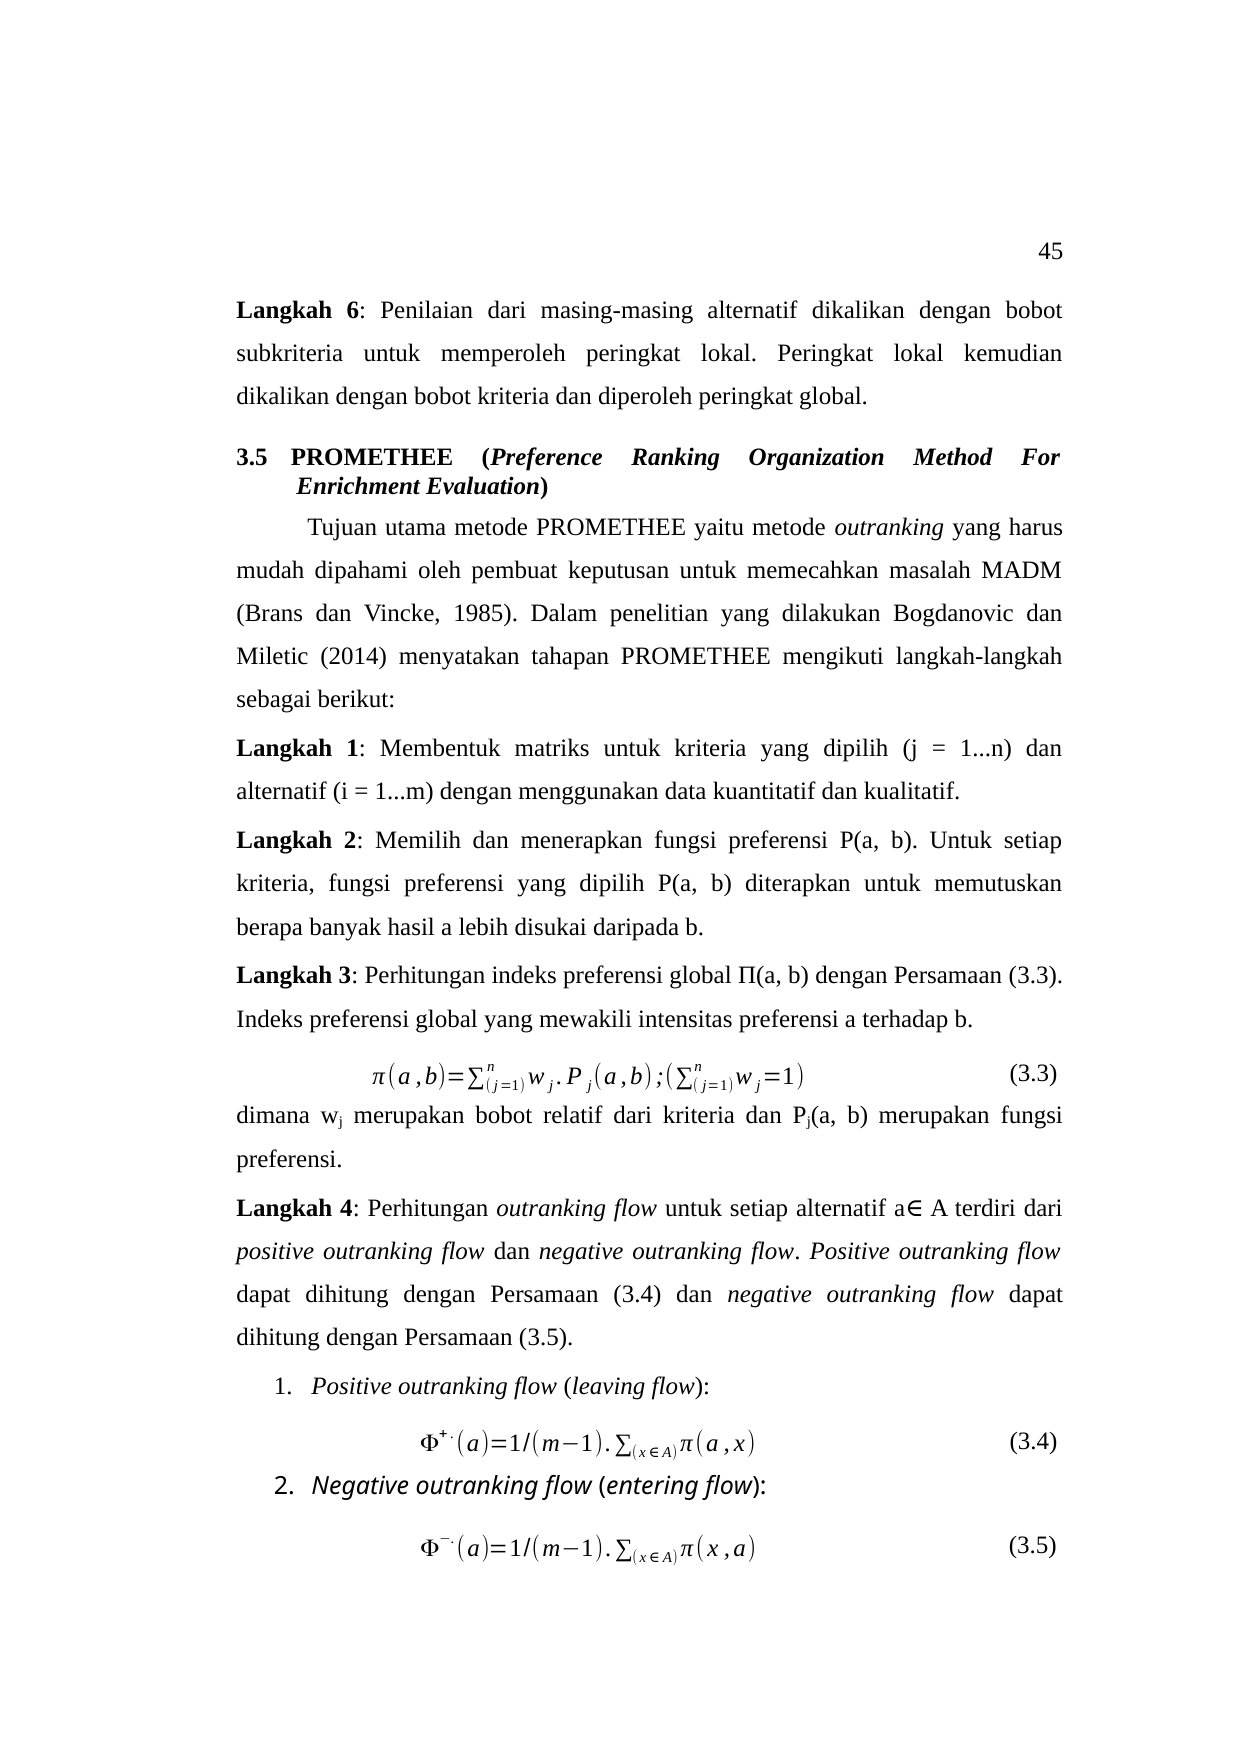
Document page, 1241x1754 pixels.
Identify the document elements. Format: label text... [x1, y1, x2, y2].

text dimana wj merupakan bobot relatif dari kriteria dan Pj(a, b) merupakan fungsi preferensi. [236, 1101, 1063, 1172]
text Langkah 1: Membentuk matriks untuk kriteria yang dipilih (j = 1...n) dan alternatif (i = 1...m) dengan menggunakan data kuantitatif dan kualitatif. [236, 733, 1063, 805]
text Langkah 2: Memilih dan menerapkan fungsi preferensi P(a, b). Untuk setiap kriteria, fungsi preferensi yang dipilih P(a, b) diterapkan untuk memutuskan berapa banyak hasil a lebih disukai daripada b. [236, 825, 1063, 940]
table_header (3.5) [939, 1525, 1062, 1573]
table_header [237, 1525, 939, 1573]
table_header [236, 1053, 939, 1101]
text Langkah 6: Penilaian dari masing-masing alternatif dikalikan dengan bobot subkriteria untuk memperoleh peringkat lokal. Peringkat lokal kemudian dikalikan dengan bobot kriteria dan diperoleh peringkat global. [236, 295, 1063, 410]
table_header [236, 1420, 939, 1468]
text Tujuan utama metode PROMETHEE yaitu metode outranking yang harus mudah dipahami oleh pembuat keputusan untuk memecahkan masalah MADM (Brans dan Vincke, 1985). Dalam penelitian yang dilakukan Bogdanovic dan Miletic (2014) menyatakan tahapan PROMETHEE mengikuti langkah-langkah sebagai berikut: [236, 512, 1063, 713]
text Langkah 3: Perhitungan indeks preferensi global Π(a, b) dengan Persamaan (3.3). Indeks preferensi global yang mewakili intensitas preferensi a terhadap b. [236, 961, 1063, 1032]
table_header (3.3) [939, 1053, 1063, 1101]
text Langkah 4: Perhitungan outranking flow untuk setiap alternatif a∈ A terdiri dari positive outranking flow dan negative outranking flow. Positive outranking flow dapat dihitung dengan Persamaan (3.4) dan negative outranking flow dapat dihitung dengan Persamaan (3.5). [236, 1193, 1063, 1351]
list Negative outranking flow (entering flow): [274, 1468, 1063, 1502]
table_header (3.4) [939, 1420, 1063, 1468]
subtitle PROMETHEE (Preference Ranking Organization Method for Enrichment Evaluation) [236, 442, 1063, 500]
list Positive outranking flow (leaving flow): [274, 1371, 1063, 1400]
